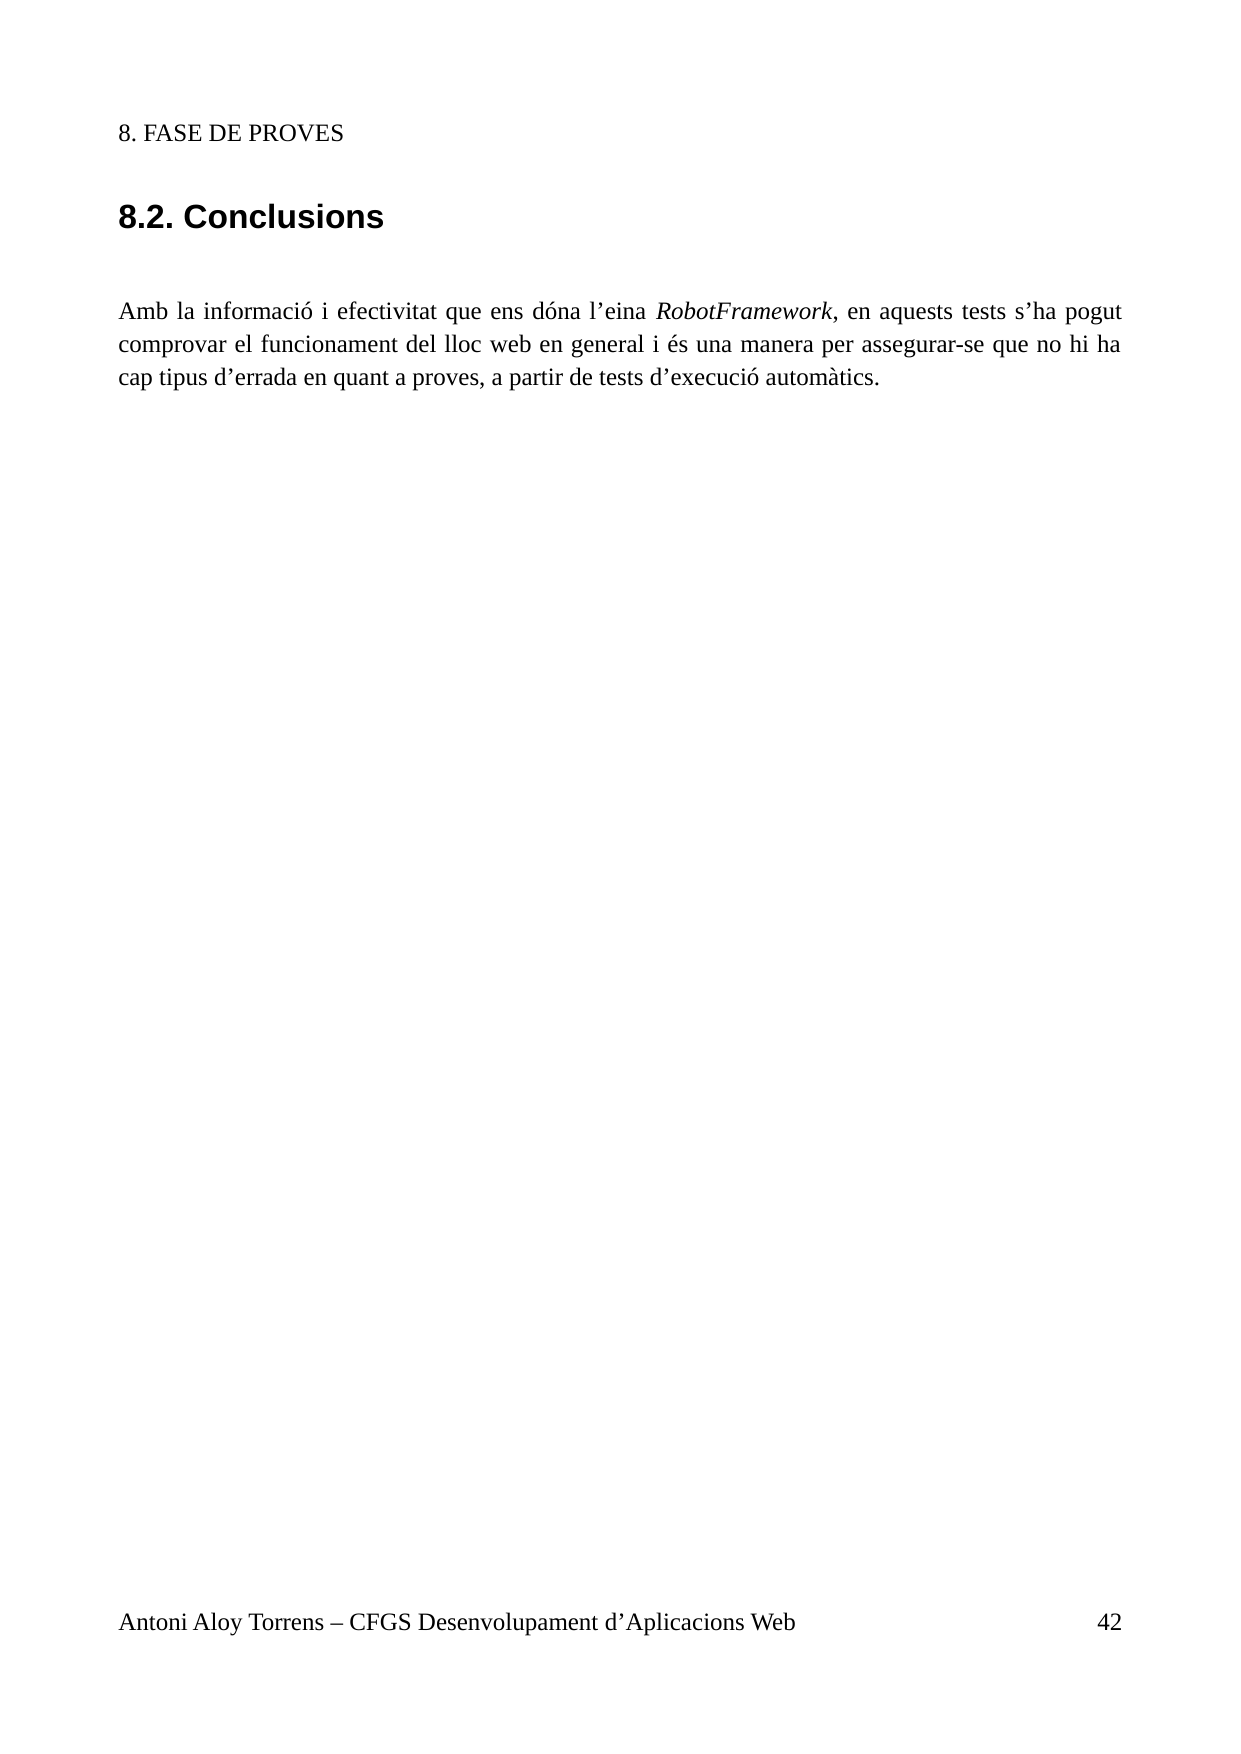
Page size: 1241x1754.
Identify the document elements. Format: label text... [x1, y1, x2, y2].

subtitle 8.2. Conclusions [118, 197, 1122, 236]
text Amb la informació i efectivitat que ens dóna l’eina RobotFramework, en aquests tests s’ha pogut comprovar el funcionament del lloc web en general i és una manera per assegurar-se que no hi ha cap tipus d’errada en quant a proves, a partir de tests d’execució automàtics. [118, 296, 1122, 391]
